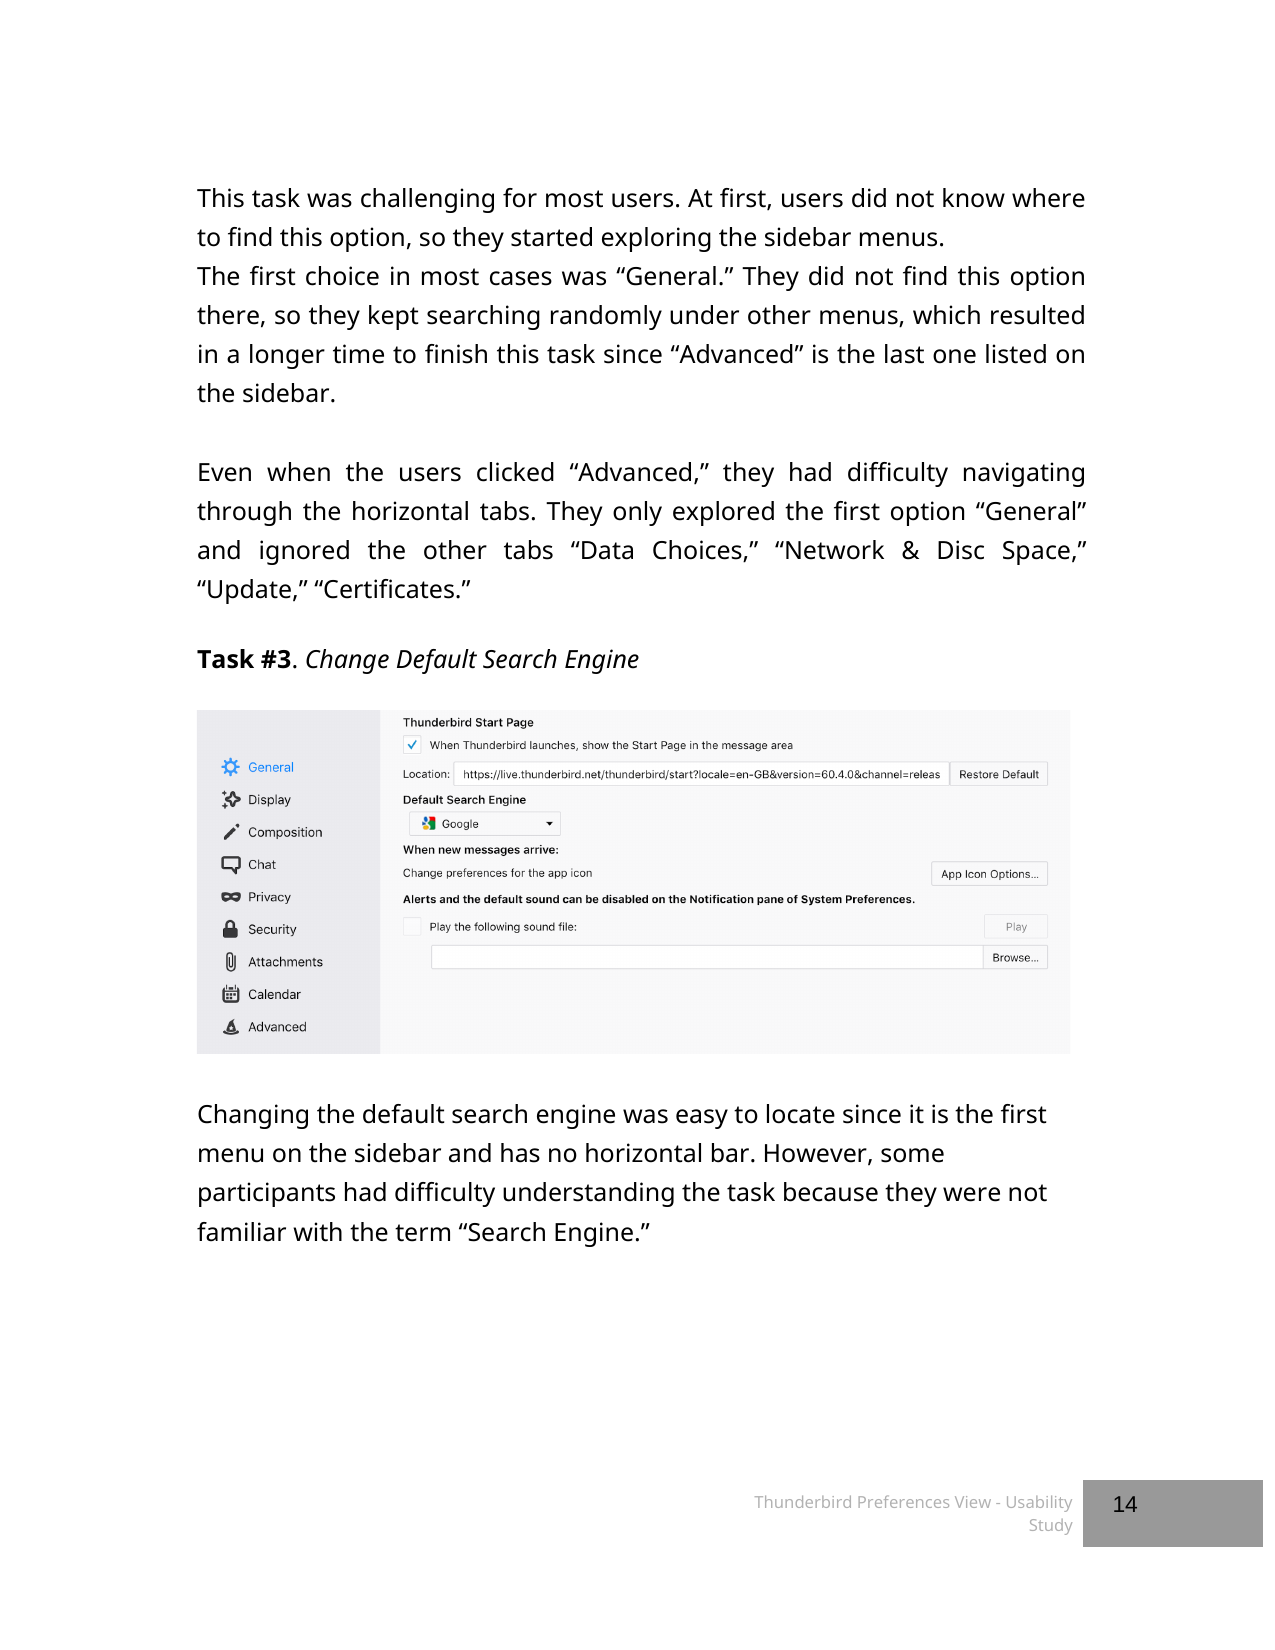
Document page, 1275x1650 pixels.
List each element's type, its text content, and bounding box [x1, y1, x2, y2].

text The first choice in most cases was “General.” They did not find this option there, so they kept searching randomly under other menus, which resulted in a longer time to finish this task since “Advanced” is the last one listed on the sidebar. [197, 258, 1087, 410]
picture [196, 710, 1071, 934]
text Changing the default search engine was easy to locate since it is the first menu on the sidebar and has no horizontal bar. However, some participants had difficulty understanding the task because they were not familiar with the term “Search Engine.” [197, 1097, 1087, 1248]
text Even when the users clicked “Advanced,” they had difficulty navigating through the horizontal tabs. They only explored the first option “General” and ignored the other tabs “Data Choices,” “Network & Disc Space,” “Update,” “Certificates.” [197, 454, 1087, 606]
text This task was challenging for most users. At first, users did not know where to find this option, so they started exploring the sidebar menus. [197, 180, 1087, 253]
text Task #3. Change Default Search Engine [197, 641, 1079, 675]
